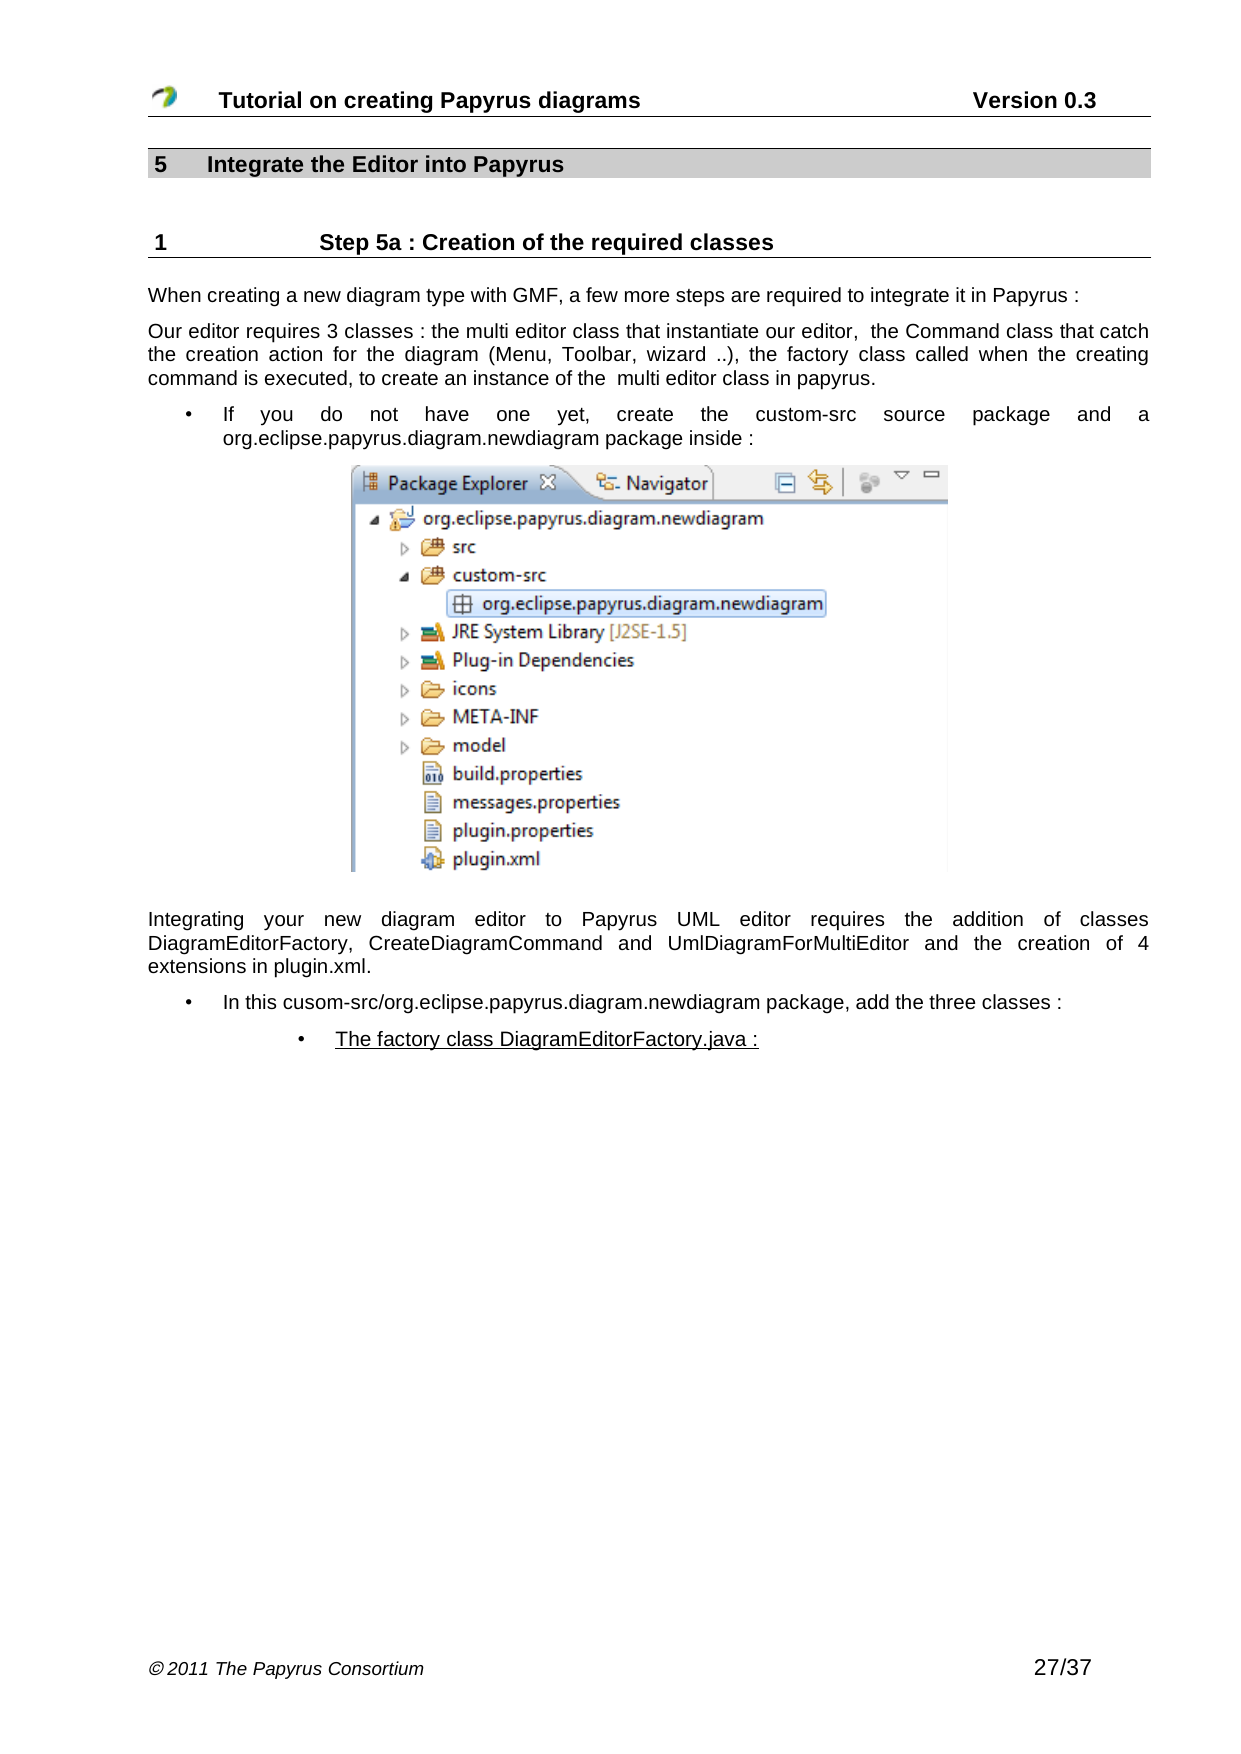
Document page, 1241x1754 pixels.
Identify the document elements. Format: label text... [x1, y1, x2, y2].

subtitle Integrate the Editor into Papyrus [148, 149, 1151, 178]
list In this cusom-src/org.eclipse.papyrus.diagram.newdiagram package, add the three classes : [185, 991, 1151, 1014]
list The factory class DiagramEditorFactory.java : [298, 1027, 1151, 1051]
text When creating a new diagram type with GMF, a few more steps are required to integrate it in Papyrus : [148, 283, 1151, 307]
list If you do not have one yet, create the custom-src source package and a org.eclipse.papyrus.diagram.newdiagram package inside : [185, 402, 1151, 449]
text Integrating your new diagram editor to Papyrus UML editor requires the addition of classes DiagramEditorFactory, CreateDiagramCommand and UmlDiagramForMultiEditor and the creation of 4 extensions in plugin.xml. [148, 907, 1151, 978]
subtitle Step 5a : Creation of the required classes [148, 225, 1151, 257]
picture [152, 84, 177, 110]
text Our editor requires 3 classes : the multi editor class that instantiate our editor, the Command class that catch the creation action for the diagram (Menu, Toolbar, wizard ..), the factory class called when the creating command is executed, to create an instance of the multi editor class in papyrus. [148, 319, 1151, 390]
